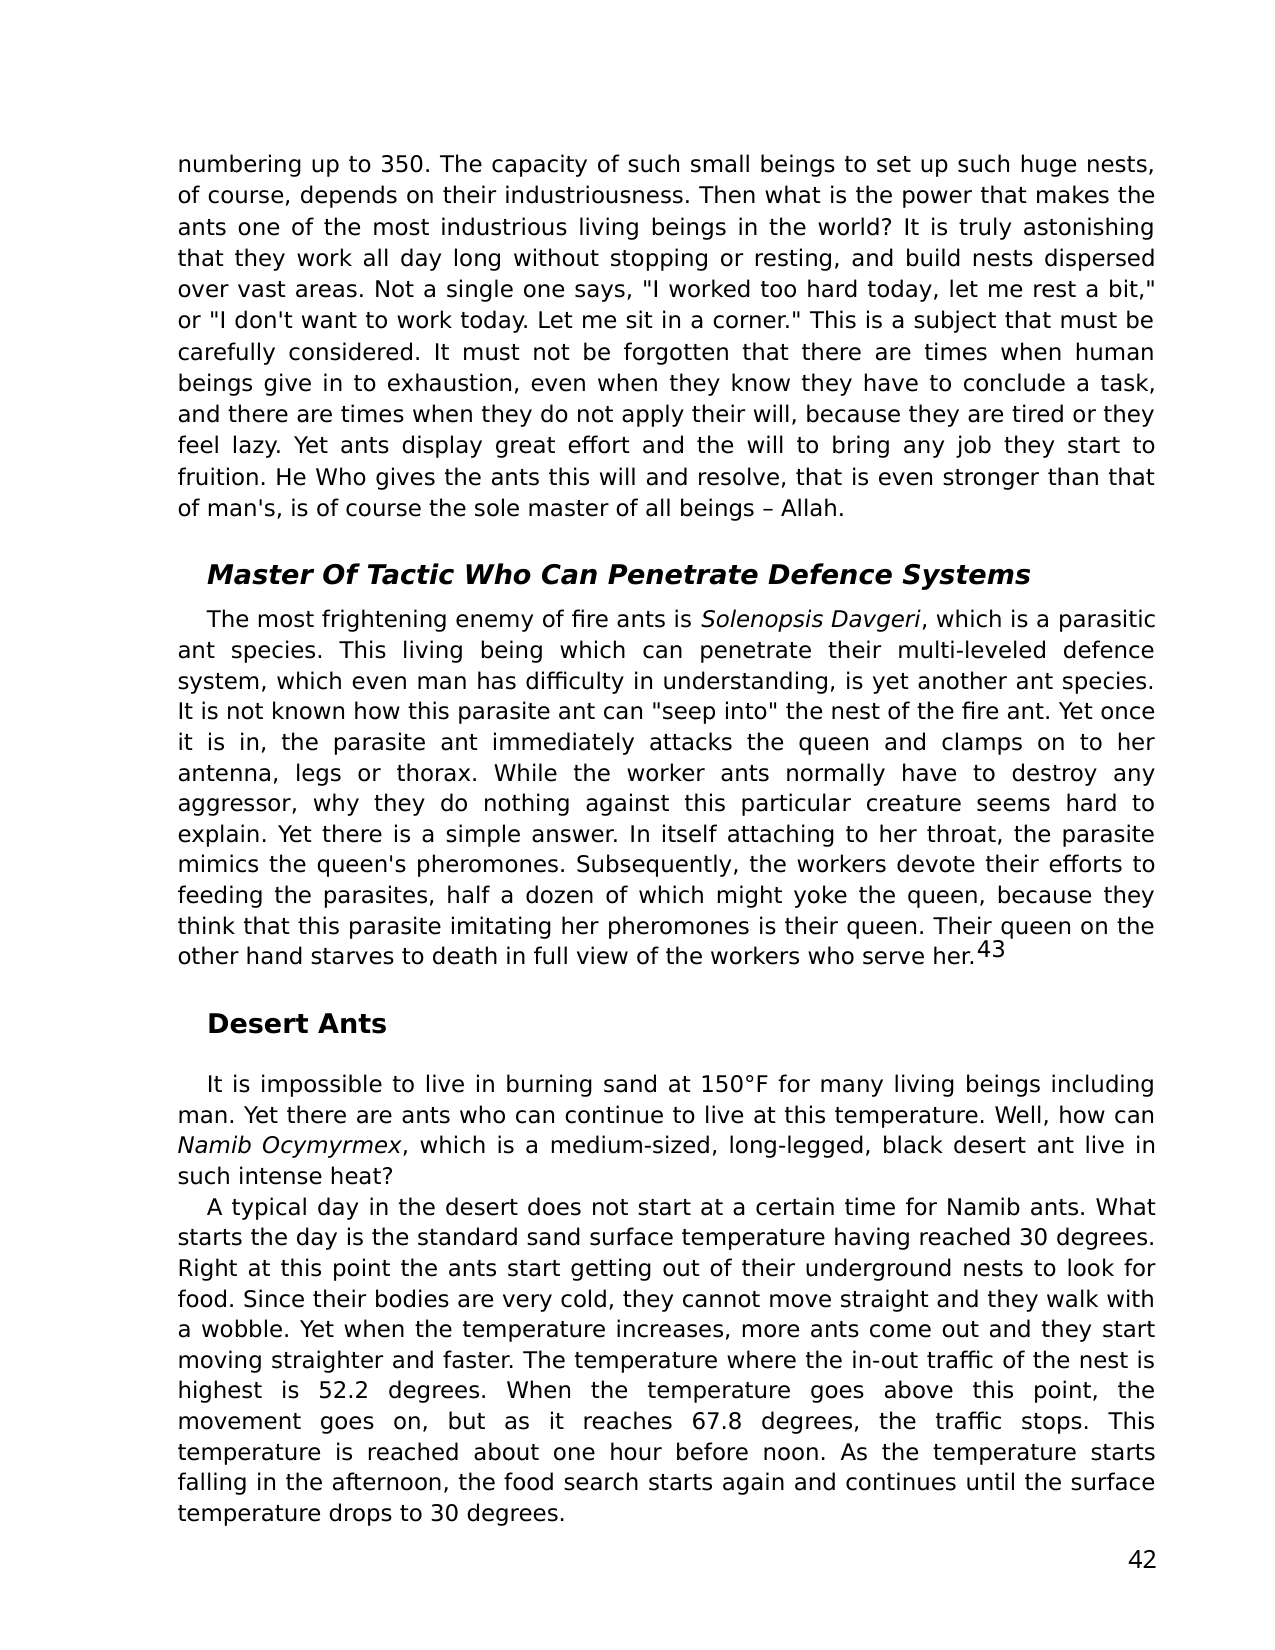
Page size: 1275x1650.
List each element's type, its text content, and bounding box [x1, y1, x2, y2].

text Desert Ants [177, 1008, 1157, 1040]
text The most frightening enemy of fire ants is Solenopsis Davgeri, which is a parasitic ant species. This living being which can penetrate their multi-leveled defence system, which even man has difficulty in understanding, is yet another ant species. It is not known how this parasite ant can "seep into" the nest of the fire ant. Yet once it is in, the parasite ant immediately attacks the queen and clamps on to her antenna, legs or thorax. While the worker ants normally have to destroy any aggressor, why they do nothing against this particular creature seems hard to explain. Yet there is a simple answer. In itself attaching to her throat, the parasite mimics the queen's pheromones. Subsequently, the workers devote their efforts to feeding the parasites, half a dozen of which might yoke the queen, because they think that this parasite imitating her pheromones is their queen. Their queen on the other hand starves to death in full view of the workers who serve her.43 [177, 603, 1157, 971]
text A typical day in the desert does not start at a certain time for Namib ants. What starts the day is the standard sand surface temperature having reached 30 degrees. Right at this point the ants start getting out of their underground nests to look for food. Since their bodies are very cold, they cannot move straight and they walk with a wobble. Yet when the temperature increases, more ants come out and they start moving straighter and faster. The temperature where the in-out traffic of the nest is highest is 52.2 degrees. When the temperature goes above this point, the movement goes on, but as it reaches 67.8 degrees, the traffic stops. This temperature is reached about one hour before noon. As the temperature starts falling in the afternoon, the food search starts again and continues until the surface temperature drops to 30 degrees. [177, 1191, 1157, 1527]
text numbering up to 350. The capacity of such small beings to set up such huge nests, of course, depends on their industriousness. Then what is the power that makes the ants one of the most industrious living beings in the world? It is truly astonishing that they work all day long without stopping or resting, and build nests dispersed over vast areas. Not a single one says, "I worked too hard today, let me rest a bit," or "I don't want to work today. Let me sit in a corner." This is a subject that must be carefully considered. It must not be forgotten that there are times when human beings give in to exhaustion, even when they know they have to conclude a task, and there are times when they do not apply their will, because they are tired or they feel lazy. Yet ants display great effort and the will to bring any job they start to fruition. He Who gives the ants this will and resolve, that is even stronger than that of man's, is of course the sole master of all beings – Allah. [177, 148, 1157, 523]
text Master Of Tactic Who Can Penetrate Defence Systems [177, 560, 1157, 591]
text It is impossible to live in burning sand at 150°F for many living beings including man. Yet there are ants who can continue to live at this temperature. Well, how can Namib Ocymyrmex, which is a medium-sized, long-legged, black desert ant live in such intense heat? [177, 1068, 1157, 1191]
